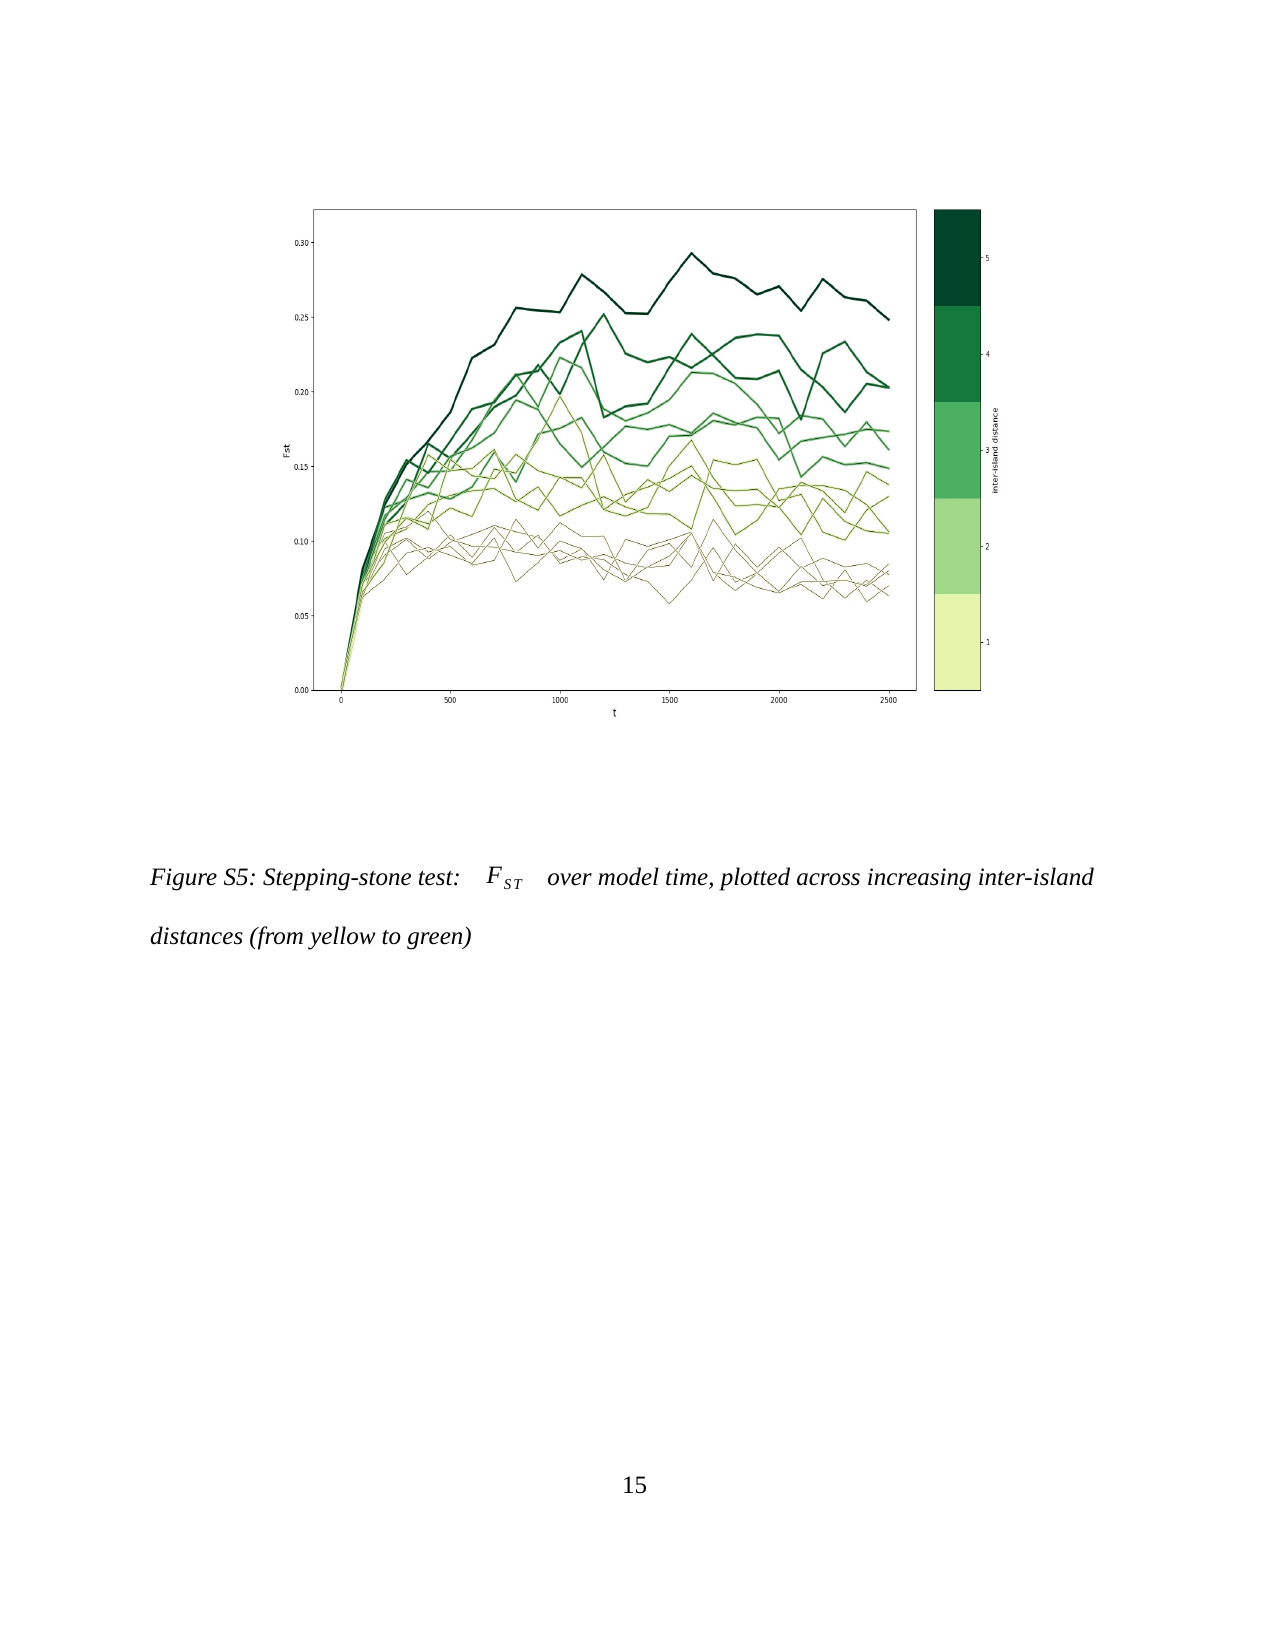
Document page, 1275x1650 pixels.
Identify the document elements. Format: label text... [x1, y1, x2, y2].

text Figure S5: Stepping-stone test: over model time, plotted across increasing inter-island distances (from yellow to green) [150, 861, 1125, 950]
picture [174, 150, 1101, 750]
